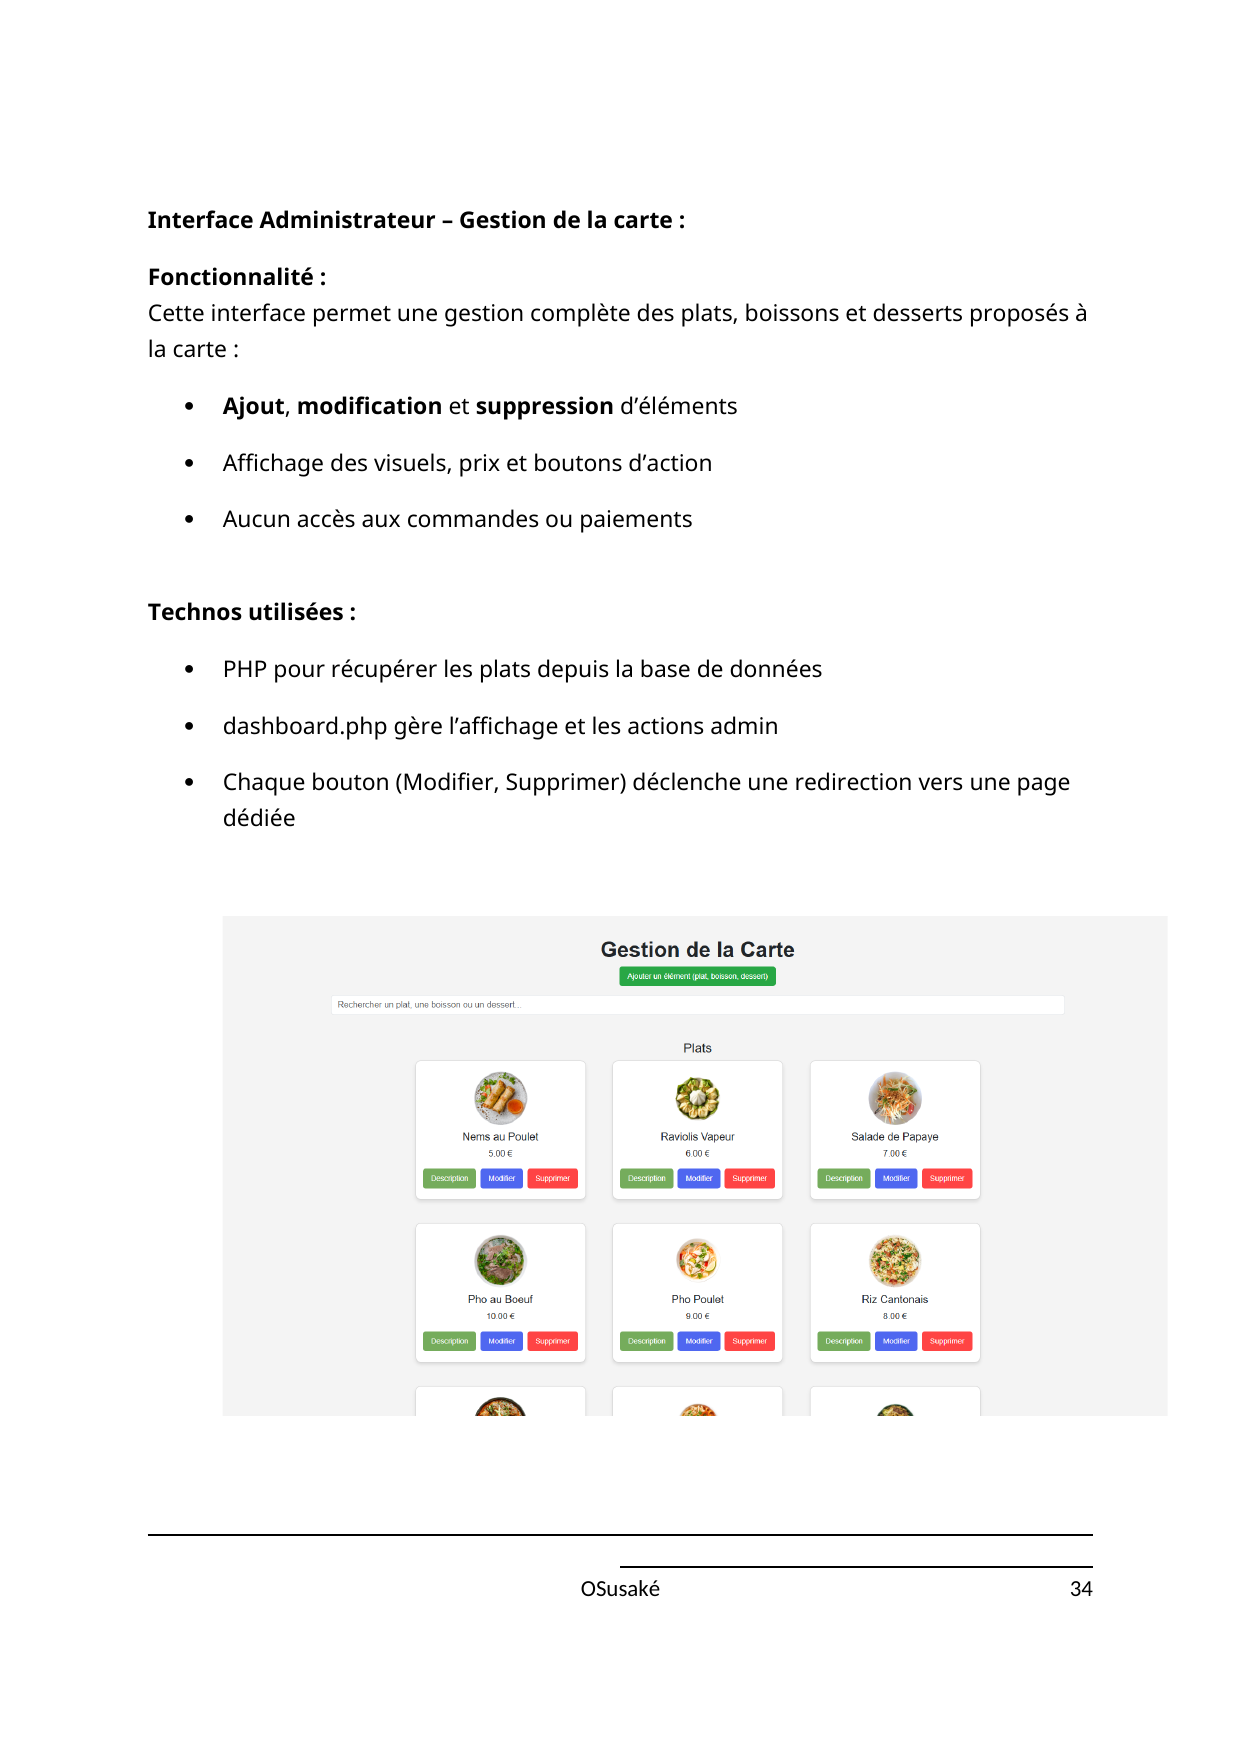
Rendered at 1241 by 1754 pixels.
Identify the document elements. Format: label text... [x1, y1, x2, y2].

list Aucun accès aux commandes ou paiements [185, 503, 1093, 534]
list dashboard.php gère l’affichage et les actions admin [185, 709, 1093, 741]
list Chaque bouton (Modifier, Supprimer) déclenche une redirection vers une page dédiée [185, 766, 1093, 833]
list Affichage des visuels, prix et boutons d’action [185, 447, 1093, 478]
picture [222, 916, 1168, 1416]
text Fonctionnalité : Cette interface permet une gestion complète des plats, boissons et desserts proposés à la carte : [148, 261, 1093, 364]
text Interface Administrateur – Gestion de la carte : [148, 204, 1093, 236]
text Technos utilisées : [148, 560, 1093, 627]
list PHP pour récupérer les plats depuis la base de données [185, 653, 1093, 684]
list Ajout, modification et suppression d’éléments [185, 390, 1093, 421]
